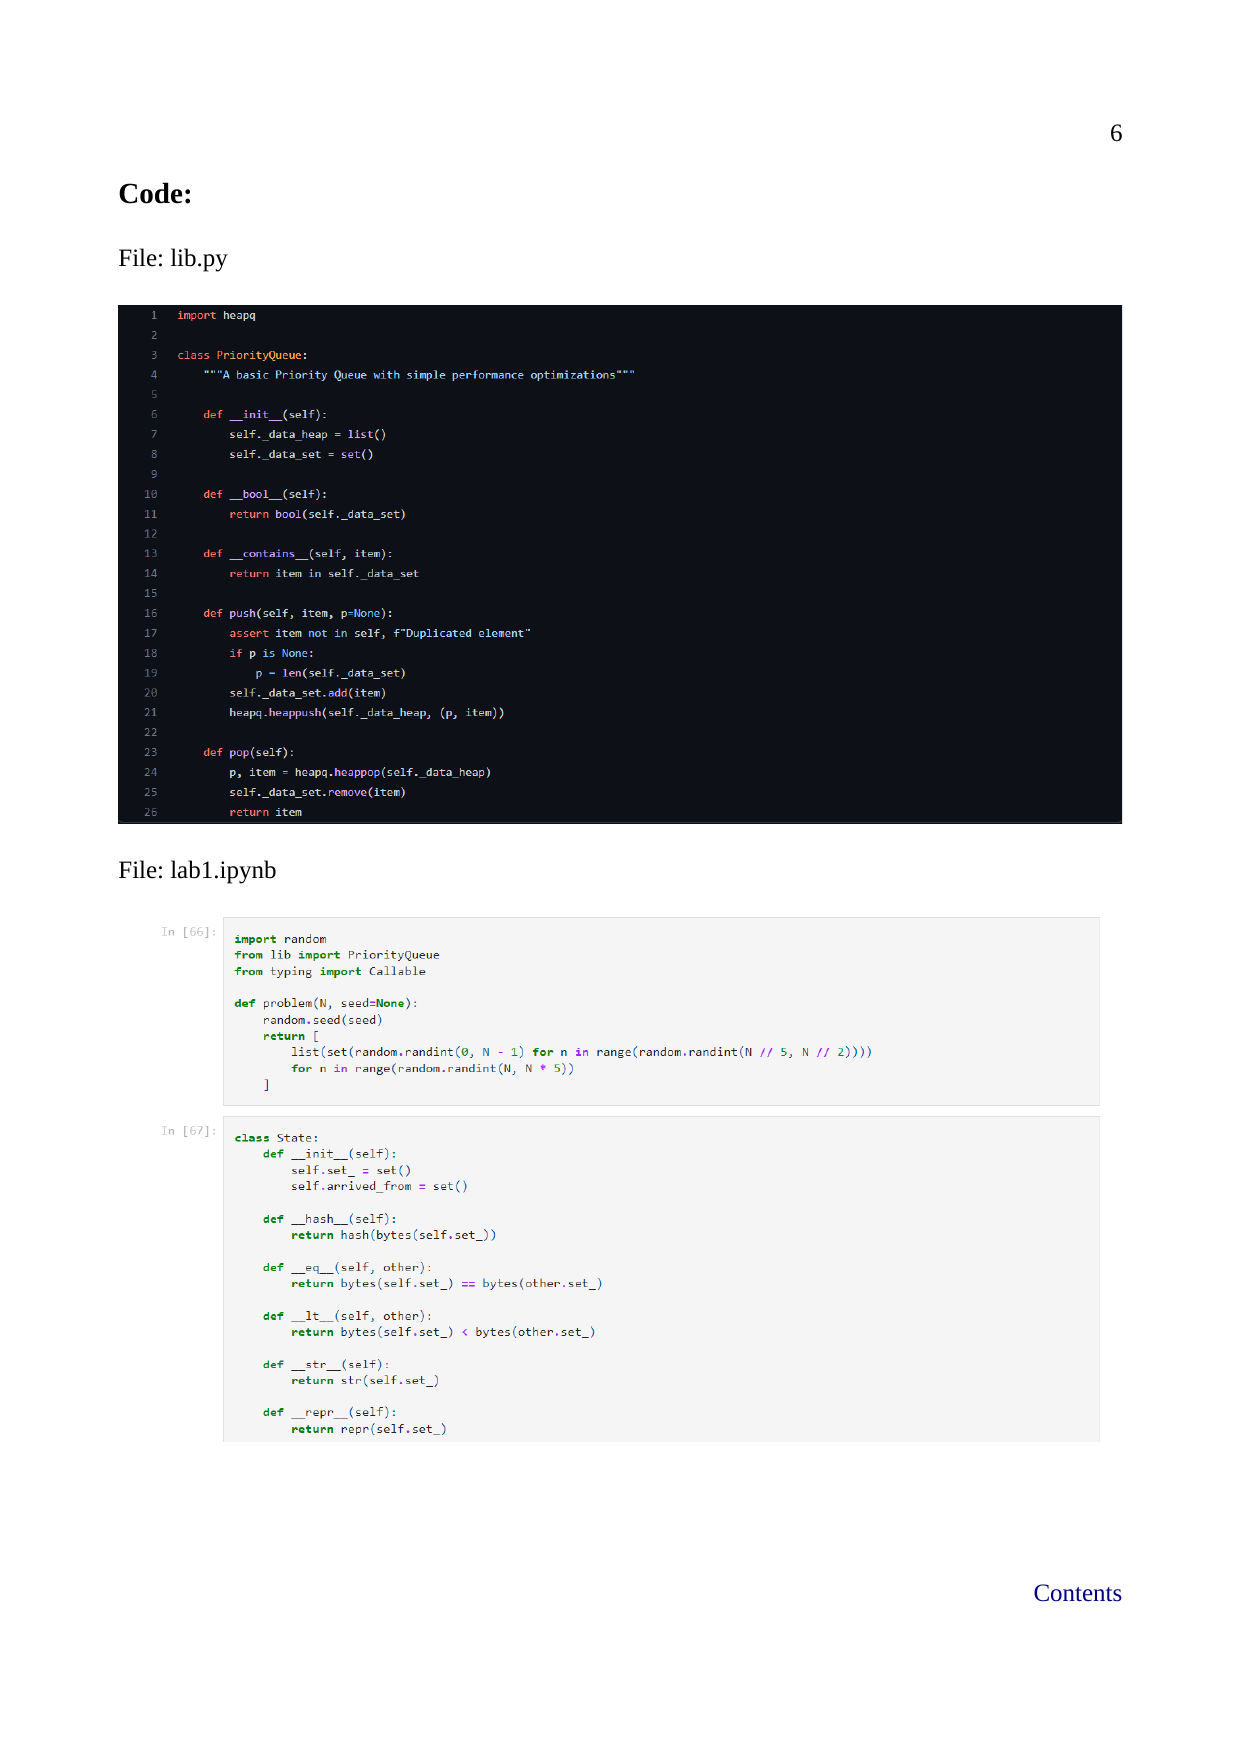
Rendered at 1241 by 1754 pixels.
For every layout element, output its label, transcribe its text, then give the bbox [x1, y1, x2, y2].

text File: lib.py [118, 243, 1122, 272]
picture [118, 305, 1123, 824]
picture [118, 917, 1123, 1442]
text File: lab1.ipynb [118, 855, 1122, 883]
text Code: [118, 176, 1122, 210]
